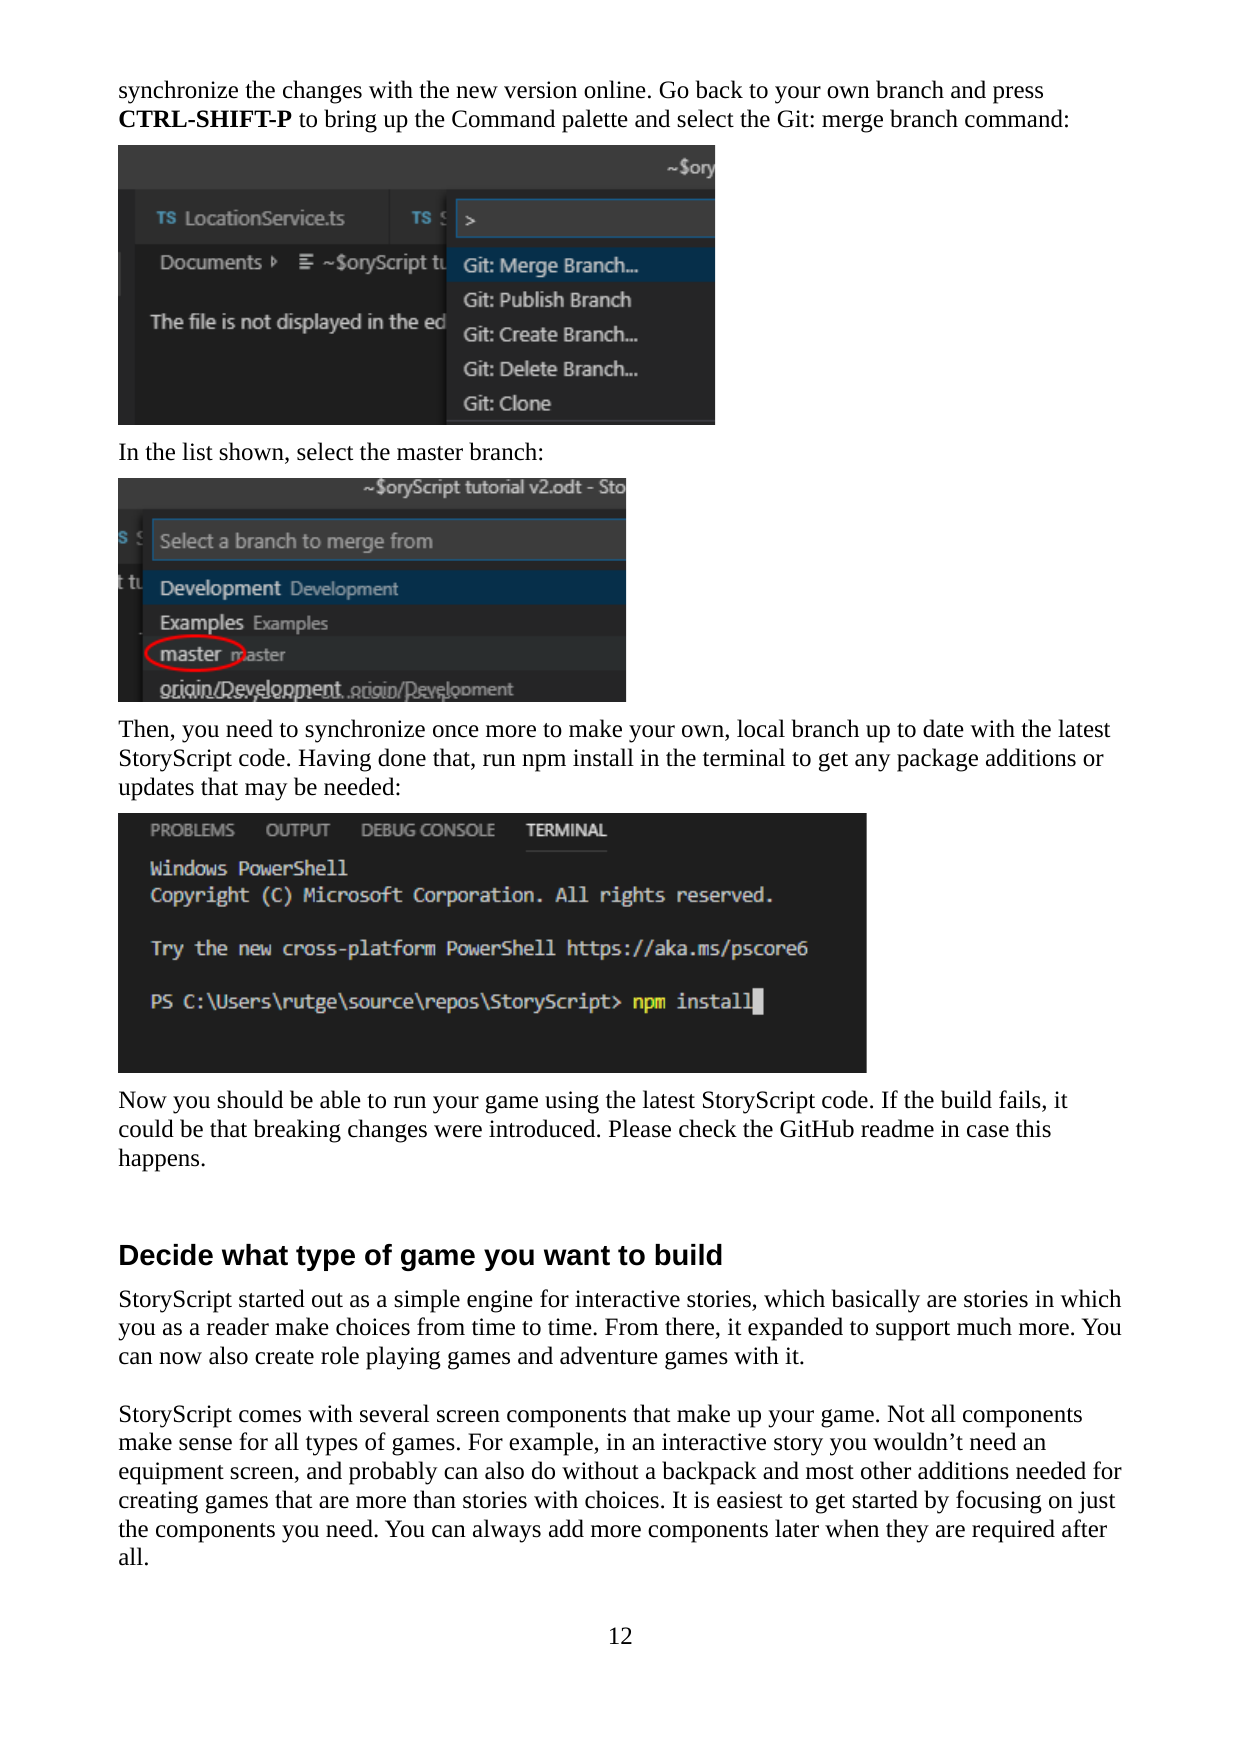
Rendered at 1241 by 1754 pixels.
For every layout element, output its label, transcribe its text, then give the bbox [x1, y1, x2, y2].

text StoryScript comes with several screen components that make up your game. Not all components make sense for all types of games. For example, in an interactive story you wouldn’t need an equipment screen, and probably can also do without a backpack and most other additions needed for creating games that are more than stories with choices. It is easiest to get started by focusing on just the components you need. You can always add more components later when they are required after all. [118, 1399, 1122, 1571]
text Then, you need to synchronize once more to make your own, local branch up to date with the latest StoryScript code. Having done that, run npm install in the terminal to get any package additions or updates that may be needed: [118, 714, 1122, 801]
text StoryScript started out as a simple engine for interactive stories, which basically are stories in which you as a reader make choices from time to time. From there, it expanded to support much more. You can now also create role playing games and adventure games with it. [118, 1284, 1122, 1370]
text In the list shown, select the master branch: [118, 437, 1122, 466]
subtitle Decide what type of game you want to build [118, 1238, 1122, 1271]
text synchronize the changes with the new version online. Go back to your own branch and press CTRL-SHIFT-P to bring up the Command palette and select the Git: merge branch command: [118, 75, 1122, 132]
text Now you should be able to run your game using the latest StoryScript code. If the build fails, it could be that breaking changes were introduced. Please check the GitHub readme in case this happens. [118, 1085, 1122, 1171]
